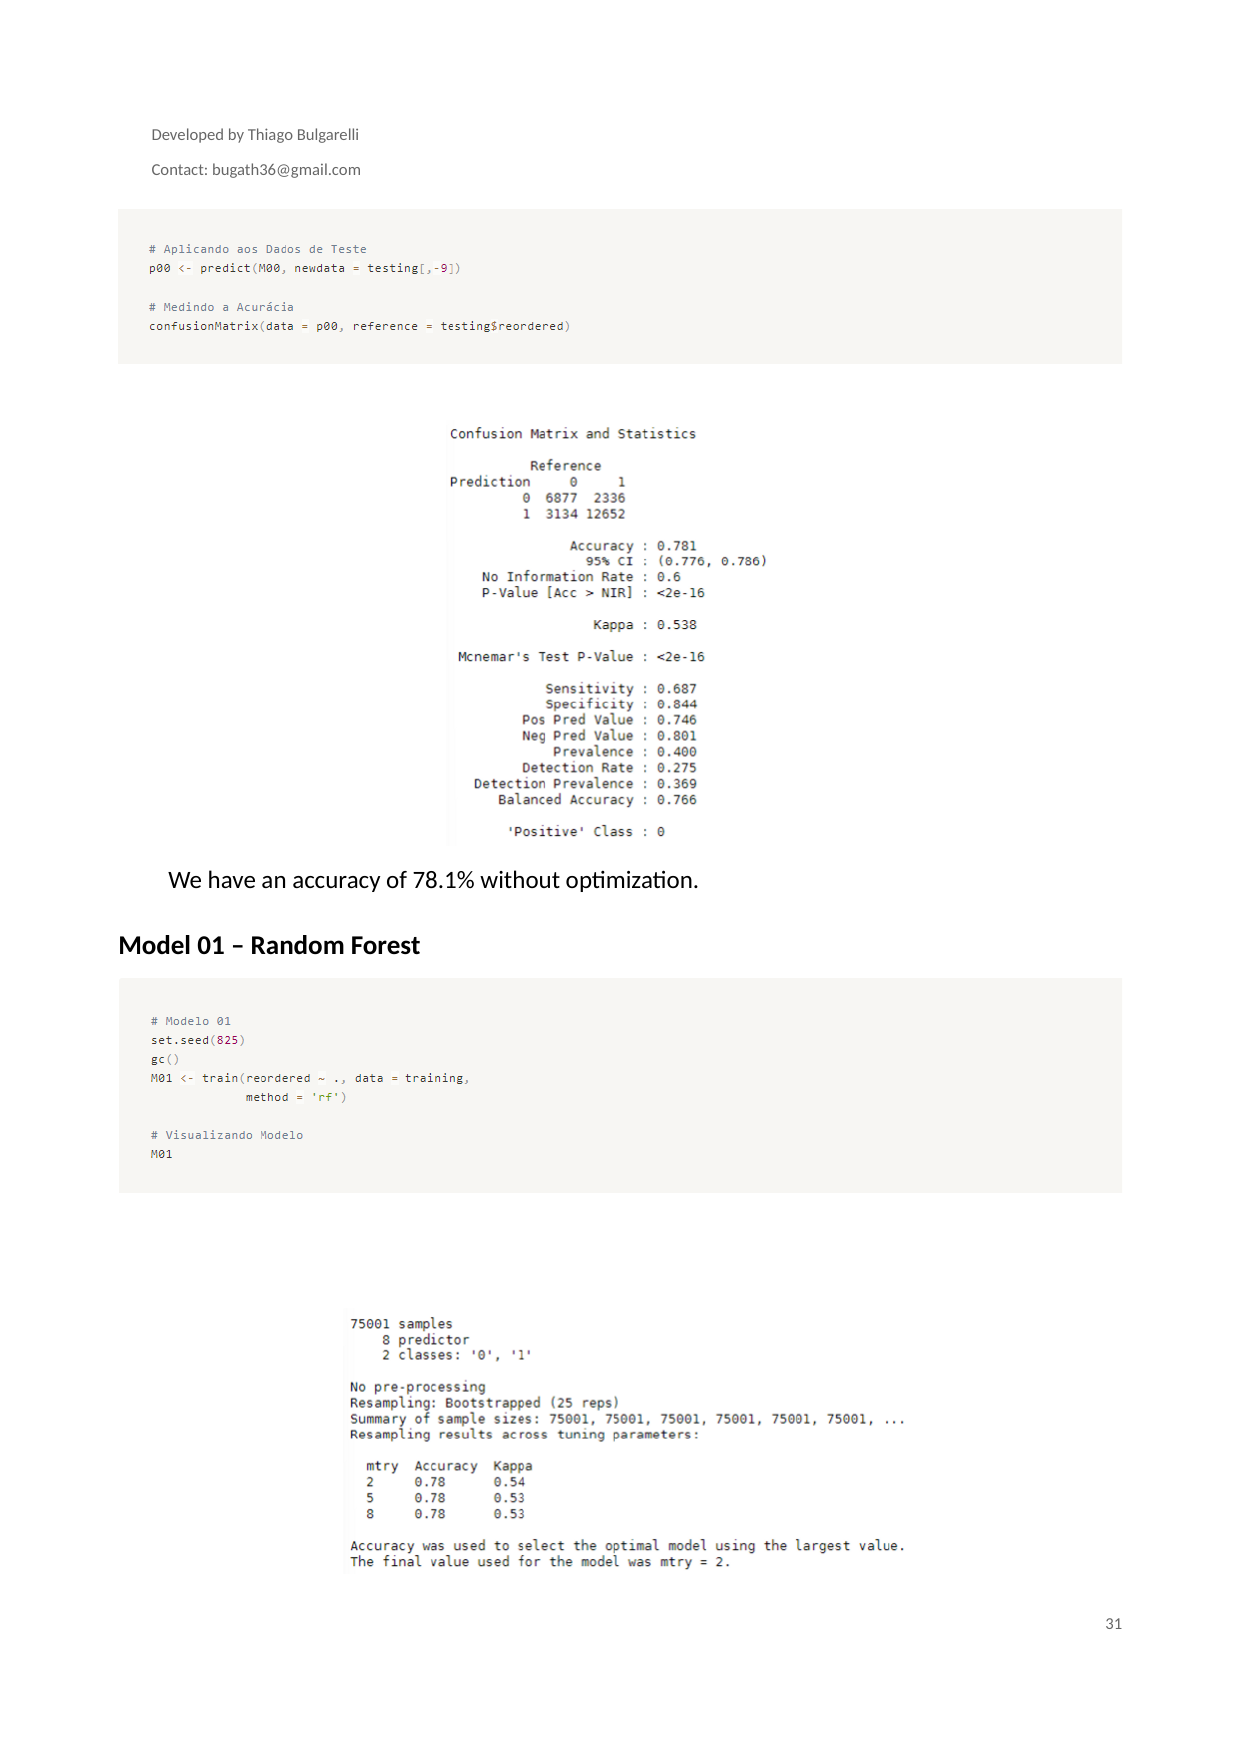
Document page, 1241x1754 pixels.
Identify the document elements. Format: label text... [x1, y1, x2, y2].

picture [340, 1301, 931, 1574]
text We have an accuracy of 78.1% without optimization. [118, 864, 1122, 895]
subtitle Model 01 – Random Forest [118, 928, 1122, 961]
picture [118, 978, 1123, 1193]
picture [118, 209, 1123, 364]
